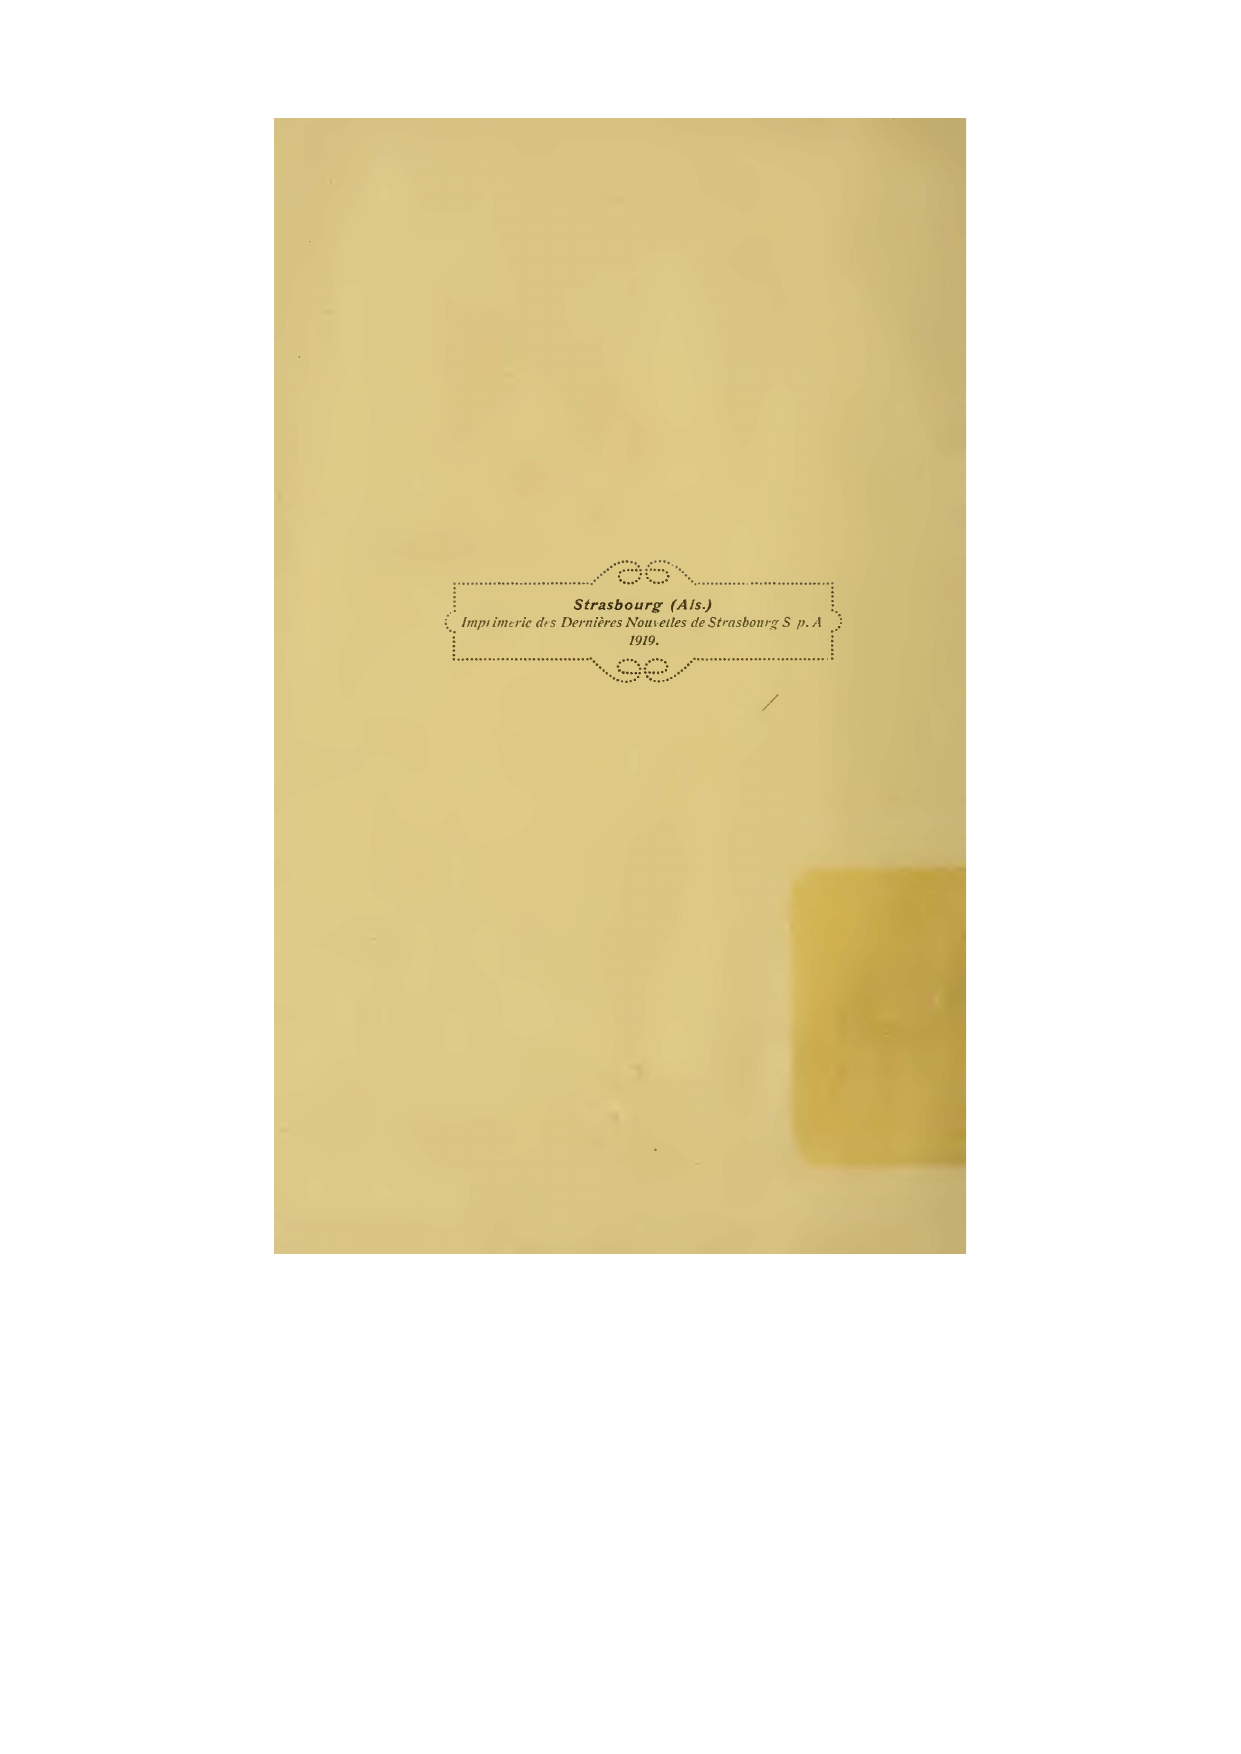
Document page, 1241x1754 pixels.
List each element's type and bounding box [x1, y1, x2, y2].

picture [274, 118, 967, 1254]
